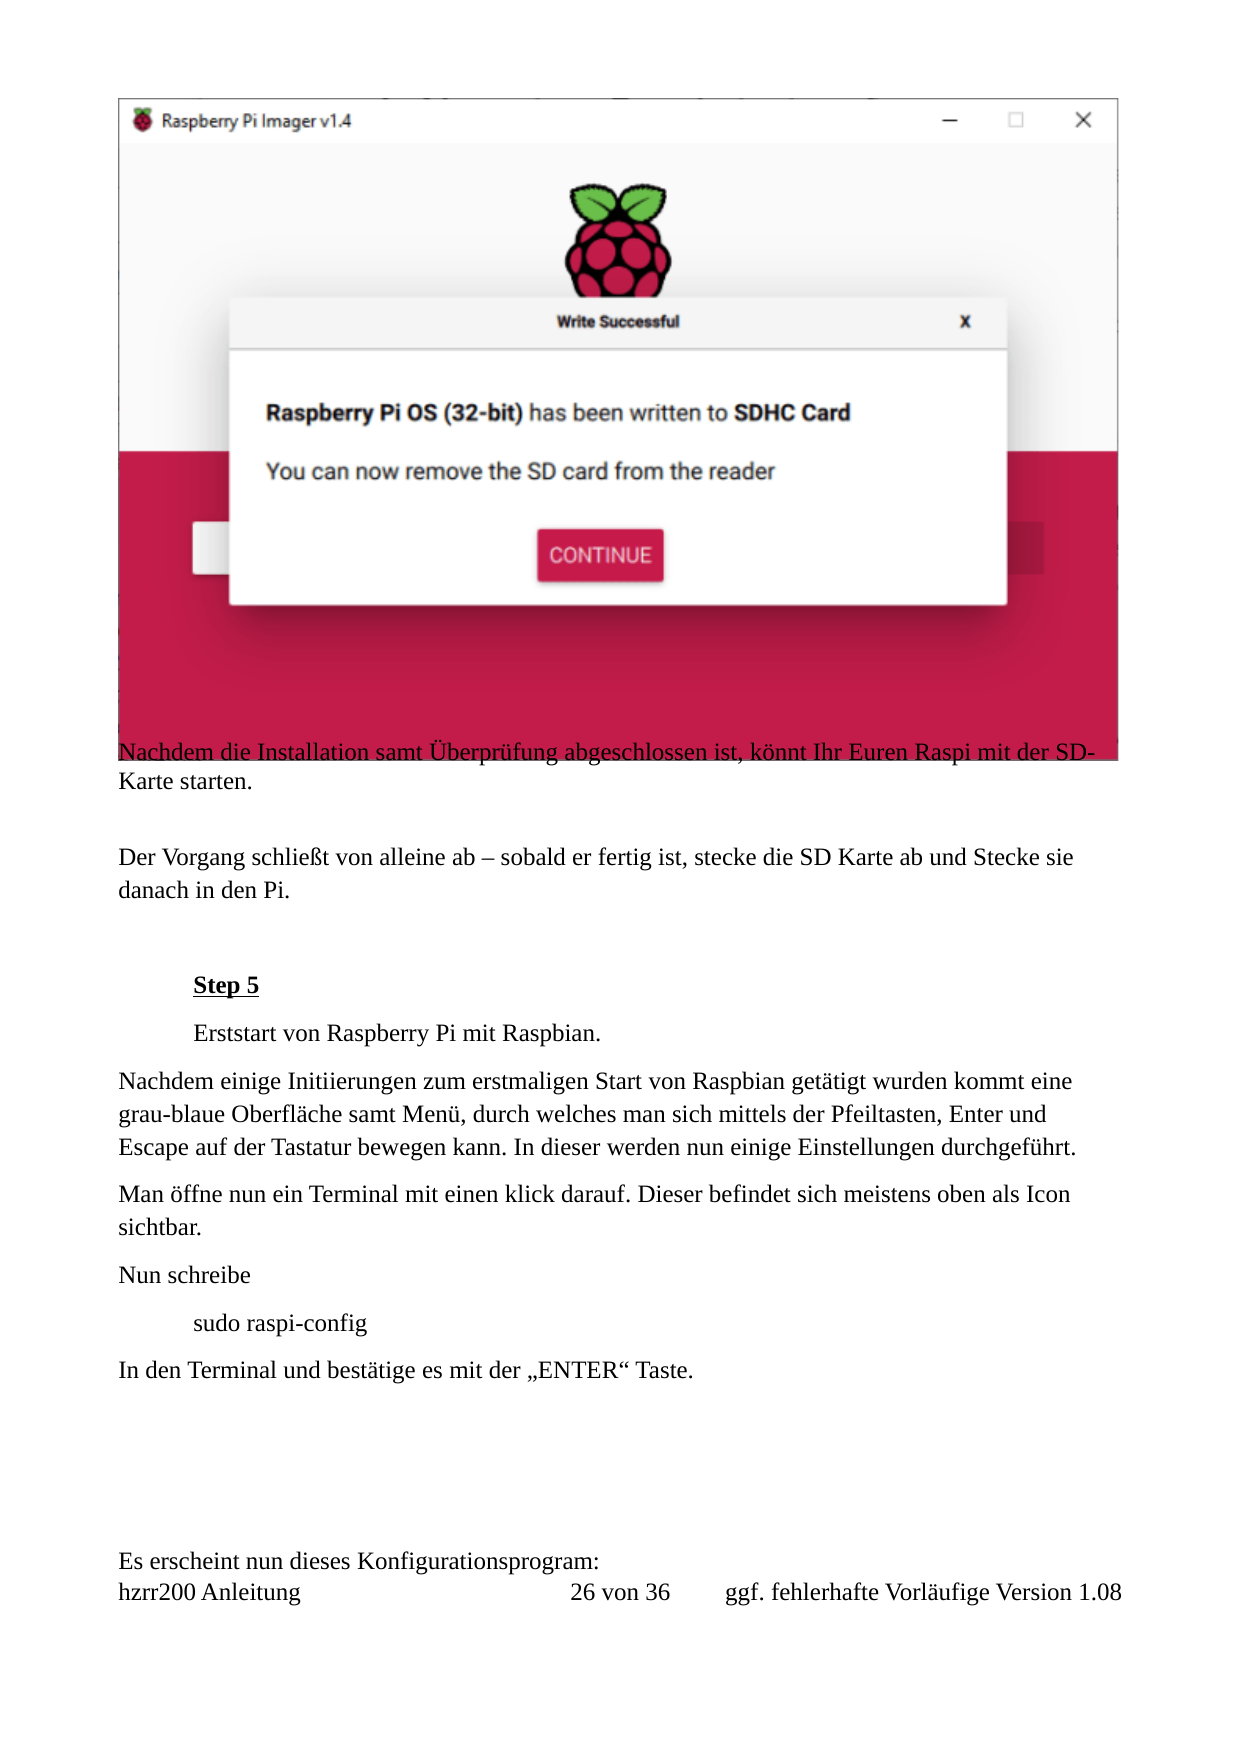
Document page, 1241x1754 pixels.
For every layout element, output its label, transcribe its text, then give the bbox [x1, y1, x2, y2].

text Step 5 [118, 971, 1122, 999]
text Nachdem die Installation samt Überprüfung abgeschlossen ist, könnt Ihr Euren Raspi mit der SD-Karte starten. [118, 75, 1122, 795]
picture [483, 750, 488, 759]
text sudo raspi-config [118, 1308, 1122, 1336]
text In den Terminal und bestätige es mit der „ENTER“ Taste. [118, 1355, 1122, 1384]
picture [955, 750, 960, 759]
picture [118, 98, 1119, 761]
text Es erscheint nun dieses Konfigurationsprogram: [118, 1546, 1122, 1574]
text Erststart von Raspberry Pi mit Raspbian. [118, 1018, 1122, 1047]
text Nun schreibe [118, 1260, 1122, 1289]
text Der Vorgang schließt von alleine ab – sobald er fertig ist, stecke die SD Karte ab und Stecke sie danach in den Pi. [118, 842, 1122, 904]
text Man öffne nun ein Terminal mit einen klick darauf. Dieser befindet sich meistens oben als Icon sichtbar. [118, 1179, 1122, 1241]
text Nachdem einige Initiierungen zum erstmaligen Start von Raspbian getätigt wurden kommt eine grau-blaue Oberfläche samt Menü, durch welches man sich mittels der Pfeiltasten, Enter und Escape auf der Tastatur bewegen kann. In dieser werden nun einige Einstellungen durchgeführt. [118, 1066, 1122, 1161]
